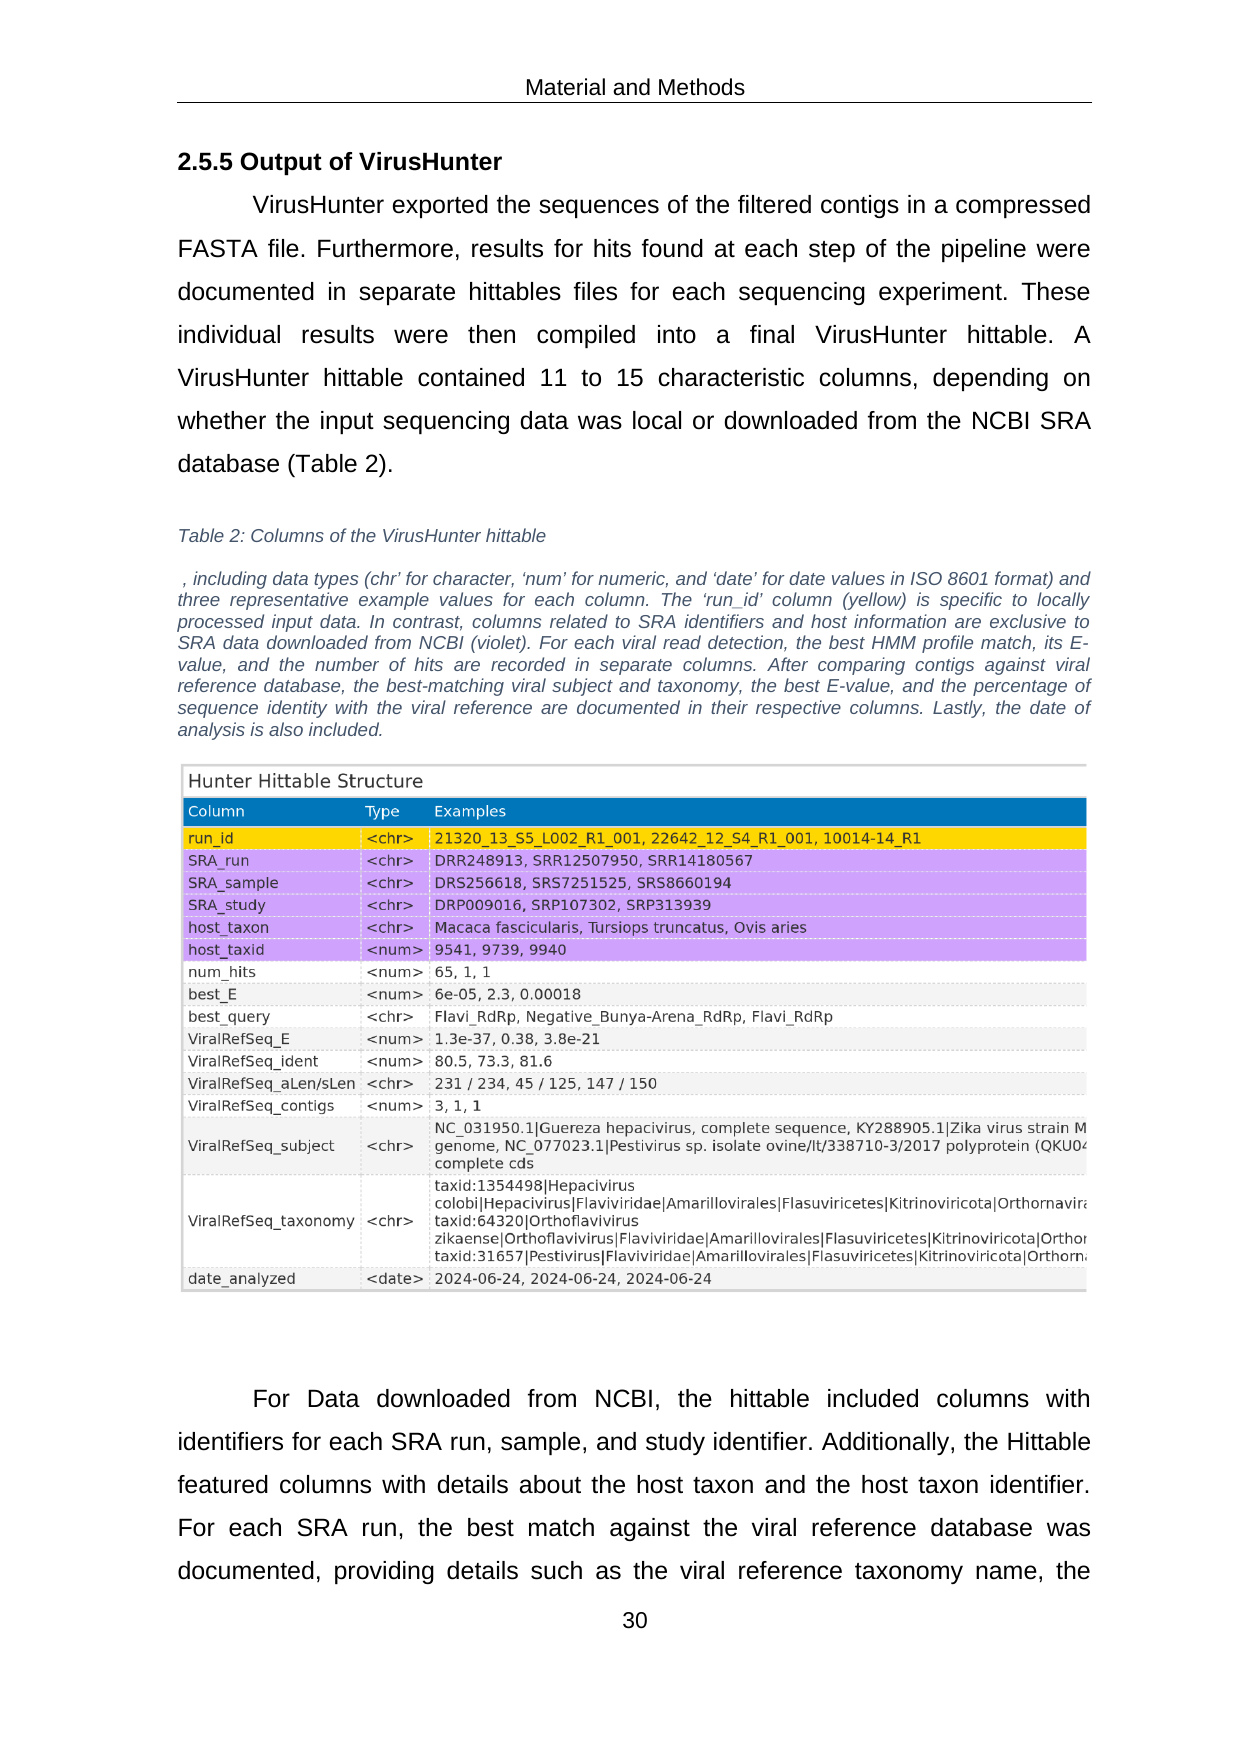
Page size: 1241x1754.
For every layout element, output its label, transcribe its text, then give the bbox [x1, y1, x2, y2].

text VirusHunter exported the sequences of the filtered contigs in a compressed FASTA file. Furthermore, results for hits found at each step of the pipeline were documented in separate hittables files for each sequencing experiment. These individual results were then compiled into a final VirusHunter hittable. A VirusHunter hittable contained 11 to 15 characteristic columns, depending on whether the input sequencing data was local or downloaded from the NCBI SRA database (Table 2). [177, 191, 1092, 478]
text , including data types (chr’ for character, ‘num’ for numeric, and ‘date’ for date values in ISO 8601 format) and three representative example values for each column. The ‘run_id’ column (yellow) is specific to locally processed input data. In contrast, columns related to SRA identifiers and host information are exclusive to SRA data downloaded from NCBI (violet). For each viral read detection, the best HMM profile match, its E-value, and the number of hits are recorded in separate columns. After comparing contigs against viral reference database, the best-matching viral subject and taxonomy, the best E-value, and the percentage of sequence identity with the viral reference are documented in their respective columns. Lastly, the date of analysis is also included. [177, 567, 1092, 740]
subtitle 2.5.5 Output of VirusHunter [177, 147, 1092, 176]
text Table 2: Columns of the VirusHunter hittable [177, 525, 1092, 547]
text For Data downloaded from NCBI, the hittable included columns with identifiers for each SRA run, sample, and study identifier. Additionally, the Hittable featured columns with details about the host taxon and the host taxon identifier. For each SRA run, the best match against the viral reference database was documented, providing details such as the viral reference taxonomy name, the [177, 1384, 1092, 1585]
